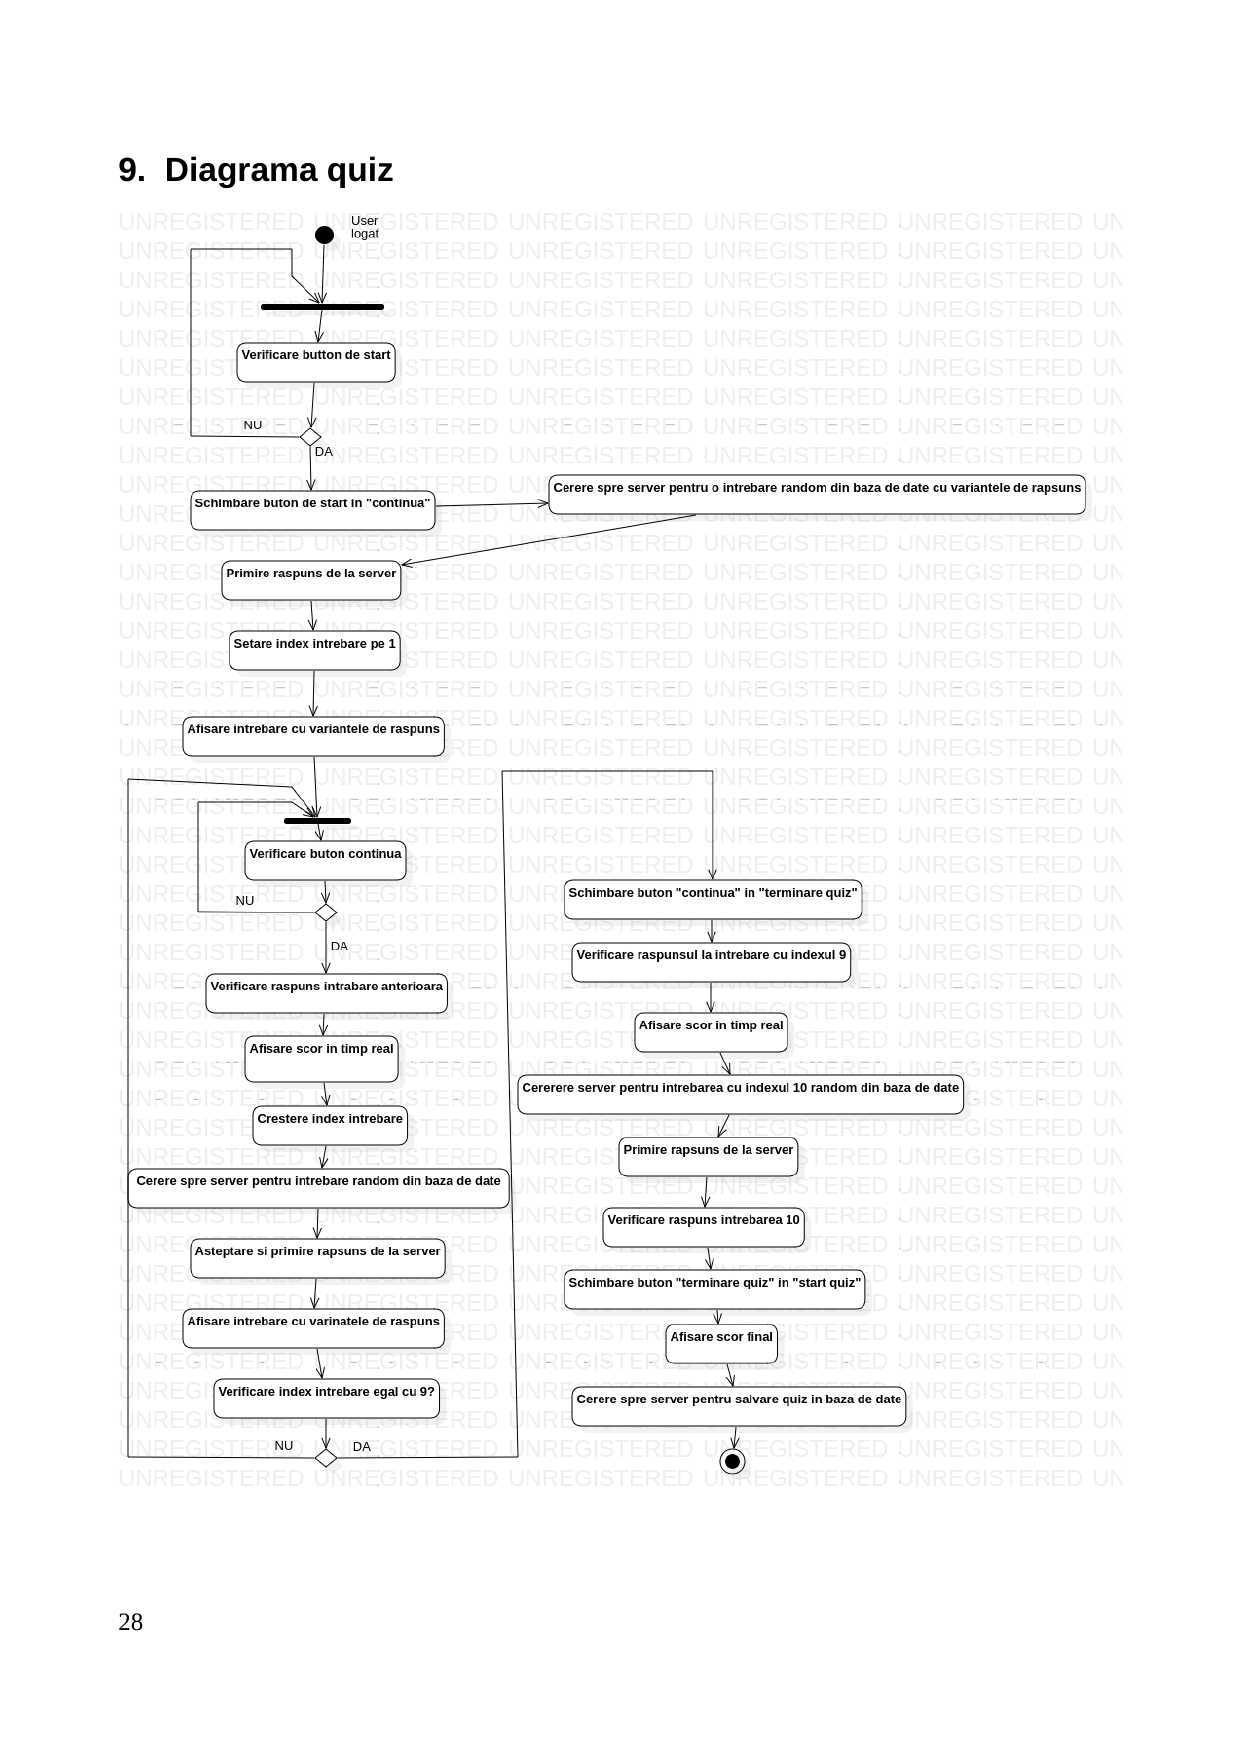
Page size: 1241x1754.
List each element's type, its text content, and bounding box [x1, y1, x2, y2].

subtitle 9. Diagrama quiz [118, 150, 1122, 188]
picture [118, 201, 1123, 1512]
